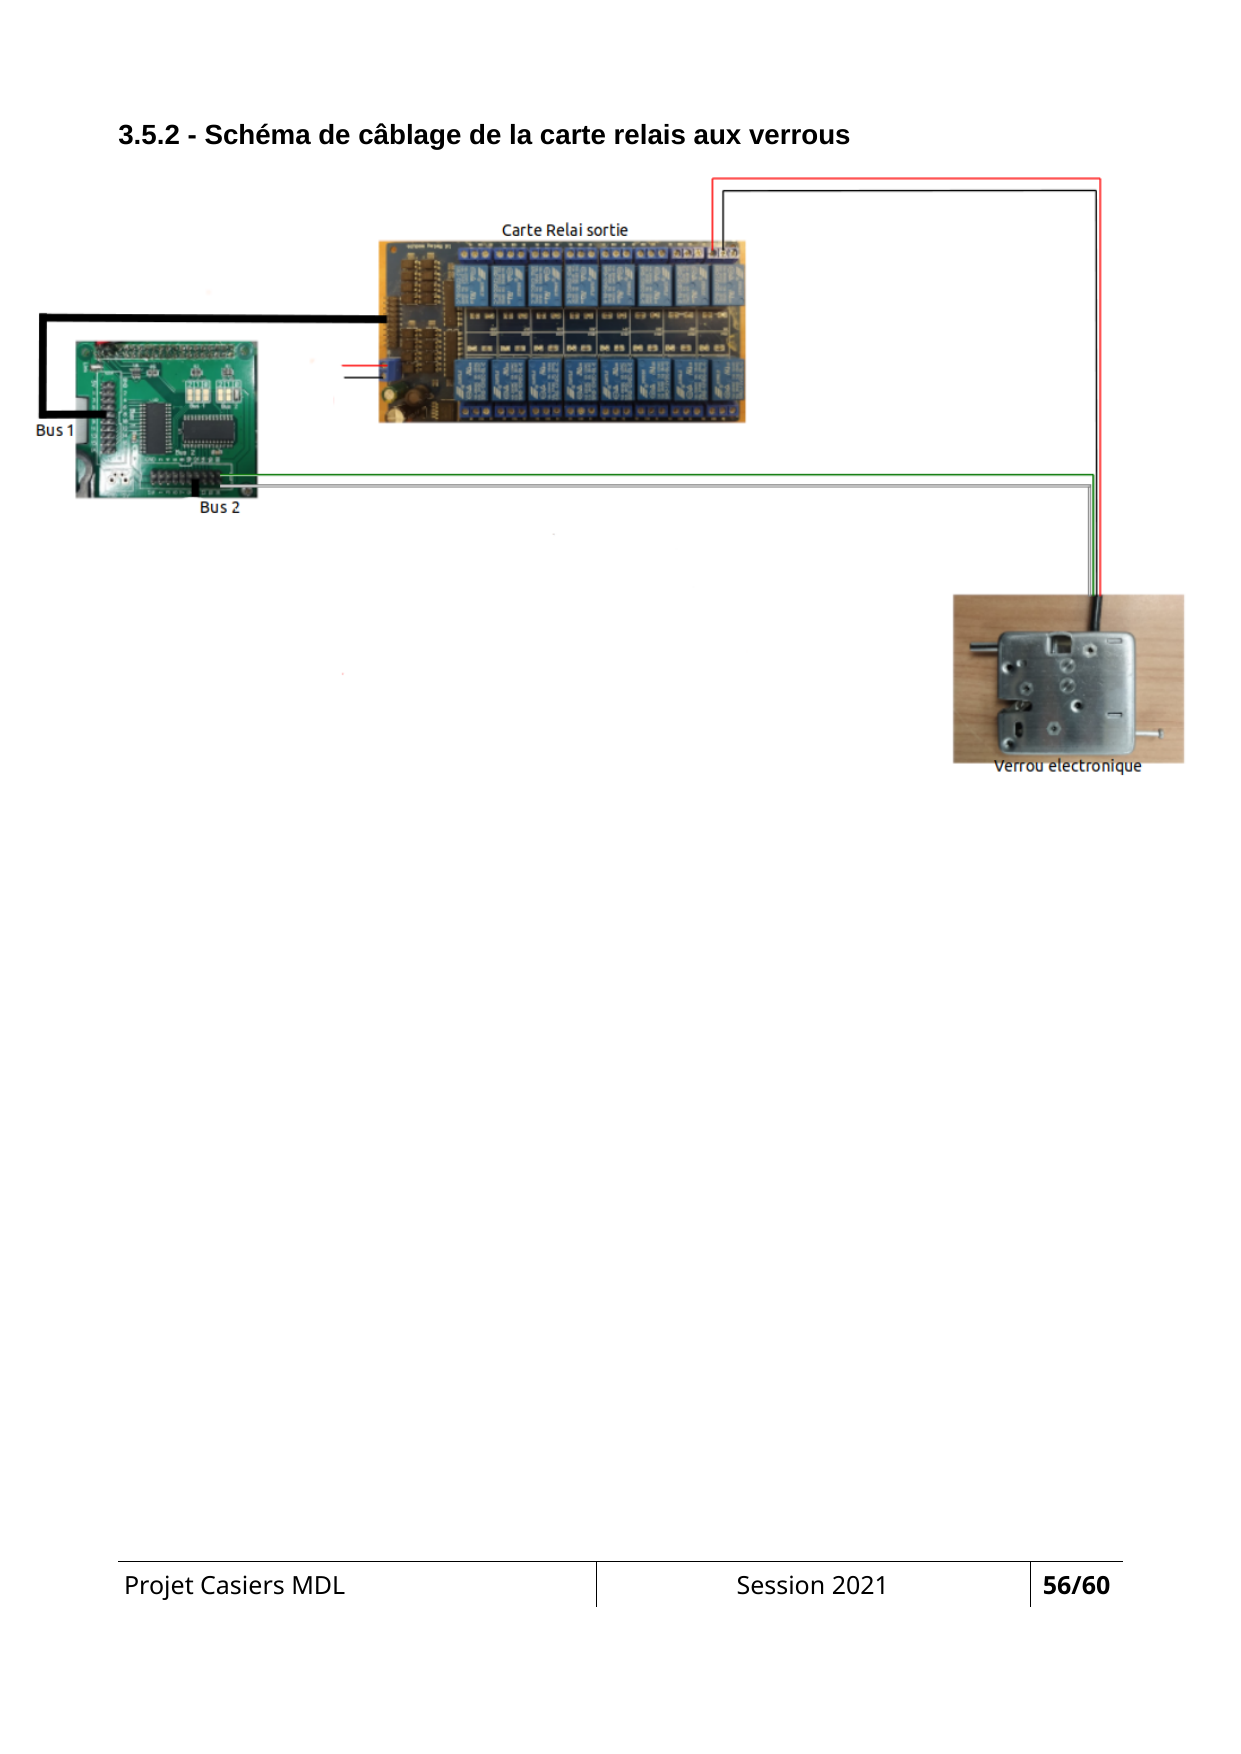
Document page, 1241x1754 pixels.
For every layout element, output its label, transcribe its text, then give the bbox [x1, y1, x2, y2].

subtitle 3.5.2 - Schéma de câblage de la carte relais aux verrous [118, 118, 1122, 150]
picture [21, 159, 1192, 782]
